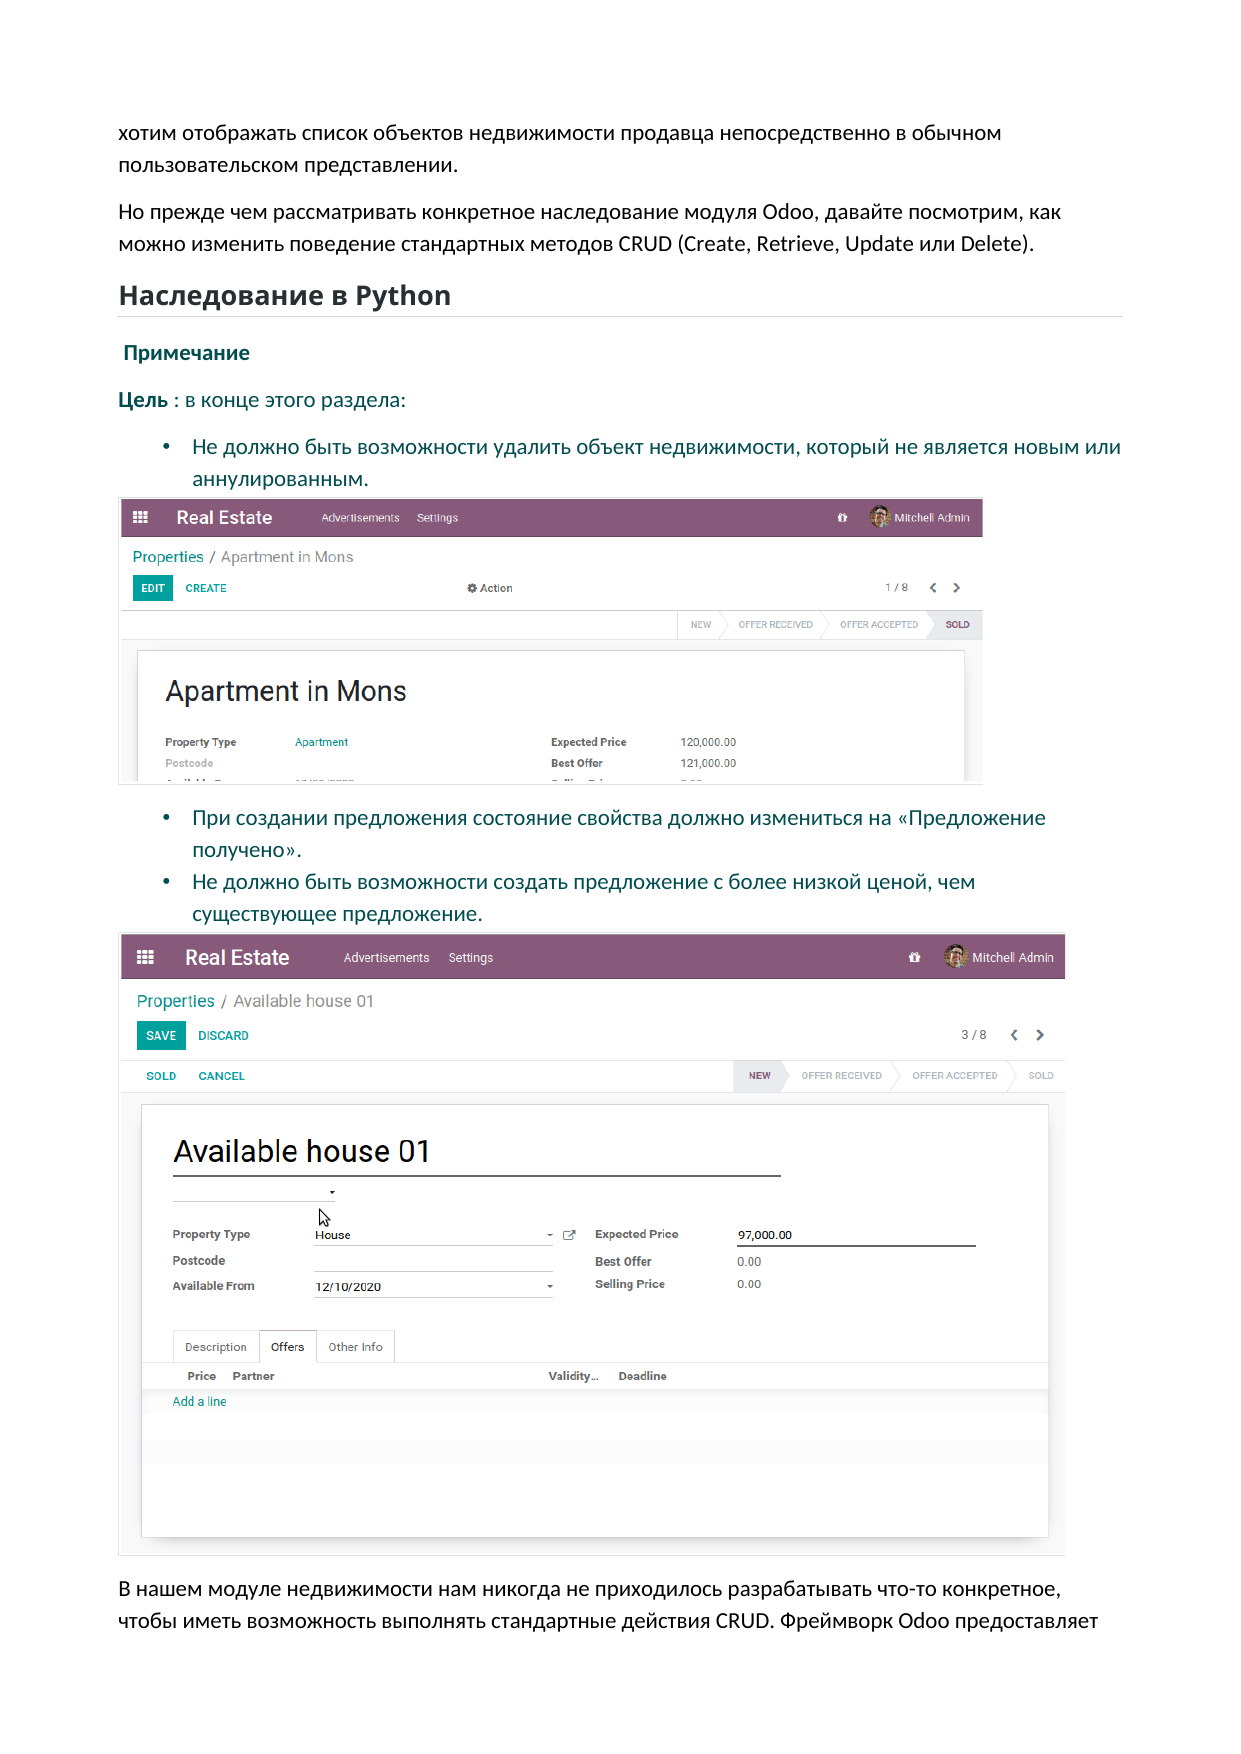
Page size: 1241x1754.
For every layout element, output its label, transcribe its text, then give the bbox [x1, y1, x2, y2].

text В нашем модуле недвижимости нам никогда не приходилось разрабатывать что-то конкретное, чтобы иметь возможность выполнять стандартные действия CRUD. Фреймворк Odoo предоставляет [118, 1574, 1122, 1634]
list Не должно быть возможности создать предложение с более низкой ценой, чем существующее предложение. [162, 867, 1122, 927]
list Не должно быть возможности удалить объект недвижимости, который не является новым или аннулированным. [162, 432, 1122, 493]
picture [121, 934, 1066, 1553]
text Примечание [118, 338, 1122, 366]
list При создании предложения состояние свойства должно измениться на «Предложение получено». [162, 803, 1122, 863]
text хотим отображать список объектов недвижимости продавца непосредственно в обычном пользовательском представлении. [118, 118, 1122, 178]
text Но прежде чем рассматривать конкретное наследование модуля Odoo, давайте посмотрим, как можно изменить поведение стандартных методов CRUD (Create, Retrieve, Update или Delete). [118, 197, 1122, 257]
subtitle Наследование в Python [118, 276, 1122, 316]
picture [121, 499, 983, 781]
text Цель : в конце этого раздела: [118, 386, 1122, 414]
